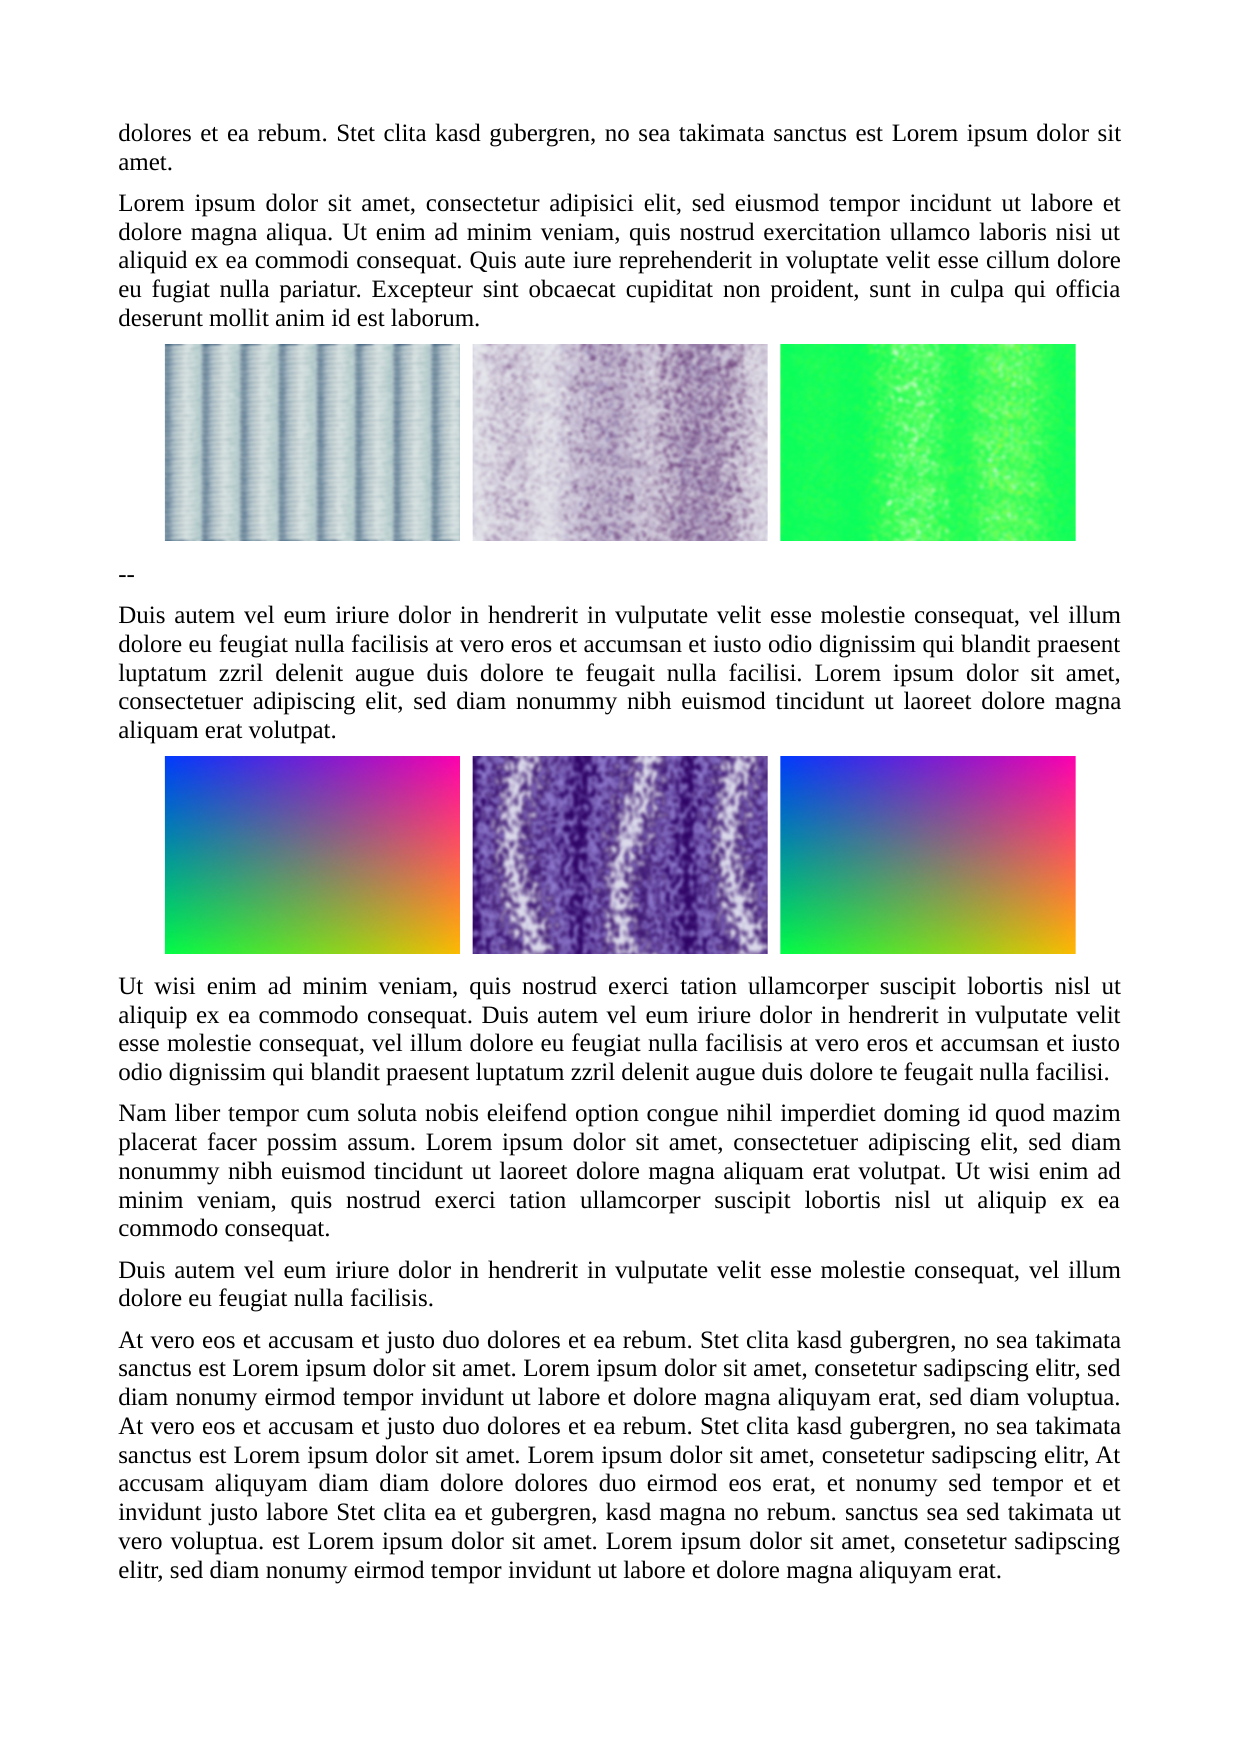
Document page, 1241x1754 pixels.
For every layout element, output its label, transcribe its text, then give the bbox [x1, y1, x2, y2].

text Ut wisi enim ad minim veniam, quis nostrud exerci tation ullamcorper suscipit lobortis nisl ut aliquip ex ea commodo consequat. Duis autem vel eum iriure dolor in hendrerit in vulputate velit esse molestie consequat, vel illum dolore eu feugiat nulla facilisis at vero eros et accumsan et iusto odio dignissim qui blandit praesent luptatum zzril delenit augue duis dolore te feugait nulla facilisi. [118, 971, 1122, 1086]
picture [472, 344, 768, 541]
text Duis autem vel eum iriure dolor in hendrerit in vulputate velit esse molestie consequat, vel illum dolore eu feugiat nulla facilisis. [118, 1255, 1122, 1312]
text Lorem ipsum dolor sit amet, consectetur adipisici elit, sed eiusmod tempor incidunt ut labore et dolore magna aliqua. Ut enim ad minim veniam, quis nostrud exercitation ullamco laboris nisi ut aliquid ex ea commodi consequat. Quis aute iure reprehenderit in voluptate velit esse cillum dolore eu fugiat nulla pariatur. Excepteur sint obcaecat cupiditat non proident, sunt in culpa qui officia deserunt mollit anim id est laborum. [118, 188, 1122, 332]
picture [164, 756, 460, 954]
text Nam liber tempor cum soluta nobis eleifend option congue nihil imperdiet doming id quod mazim placerat facer possim assum. Lorem ipsum dolor sit amet, consectetuer adipiscing elit, sed diam nonummy nibh euismod tincidunt ut laoreet dolore magna aliquam erat volutpat. Ut wisi enim ad minim veniam, quis nostrud exerci tation ullamcorper suscipit lobortis nisl ut aliquip ex ea commodo consequat. [118, 1098, 1122, 1242]
text At vero eos et accusam et justo duo dolores et ea rebum. Stet clita kasd gubergren, no sea takimata sanctus est Lorem ipsum dolor sit amet. Lorem ipsum dolor sit amet, consetetur sadipscing elitr, sed diam nonumy eirmod tempor invidunt ut labore et dolore magna aliquyam erat, sed diam voluptua. At vero eos et accusam et justo duo dolores et ea rebum. Stet clita kasd gubergren, no sea takimata sanctus est Lorem ipsum dolor sit amet. Lorem ipsum dolor sit amet, consetetur sadipscing elitr, At accusam aliquyam diam diam dolore dolores duo eirmod eos erat, et nonumy sed tempor et et invidunt justo labore Stet clita ea et gubergren, kasd magna no rebum. sanctus sea sed takimata ut vero voluptua. est Lorem ipsum dolor sit amet. Lorem ipsum dolor sit amet, consetetur sadipscing elitr, sed diam nonumy eirmod tempor invidunt ut labore et dolore magna aliquyam erat. [118, 1325, 1122, 1583]
text -- [118, 559, 1122, 588]
picture [472, 756, 768, 954]
picture [164, 344, 460, 541]
picture [780, 756, 1076, 954]
text dolores et ea rebum. Stet clita kasd gubergren, no sea takimata sanctus est Lorem ipsum dolor sit amet. [118, 118, 1122, 176]
text Duis autem vel eum iriure dolor in hendrerit in vulputate velit esse molestie consequat, vel illum dolore eu feugiat nulla facilisis at vero eros et accumsan et iusto odio dignissim qui blandit praesent luptatum zzril delenit augue duis dolore te feugait nulla facilisi. Lorem ipsum dolor sit amet, consectetuer adipiscing elit, sed diam nonummy nibh euismod tincidunt ut laoreet dolore magna aliquam erat volutpat. [118, 600, 1122, 744]
picture [780, 344, 1076, 541]
